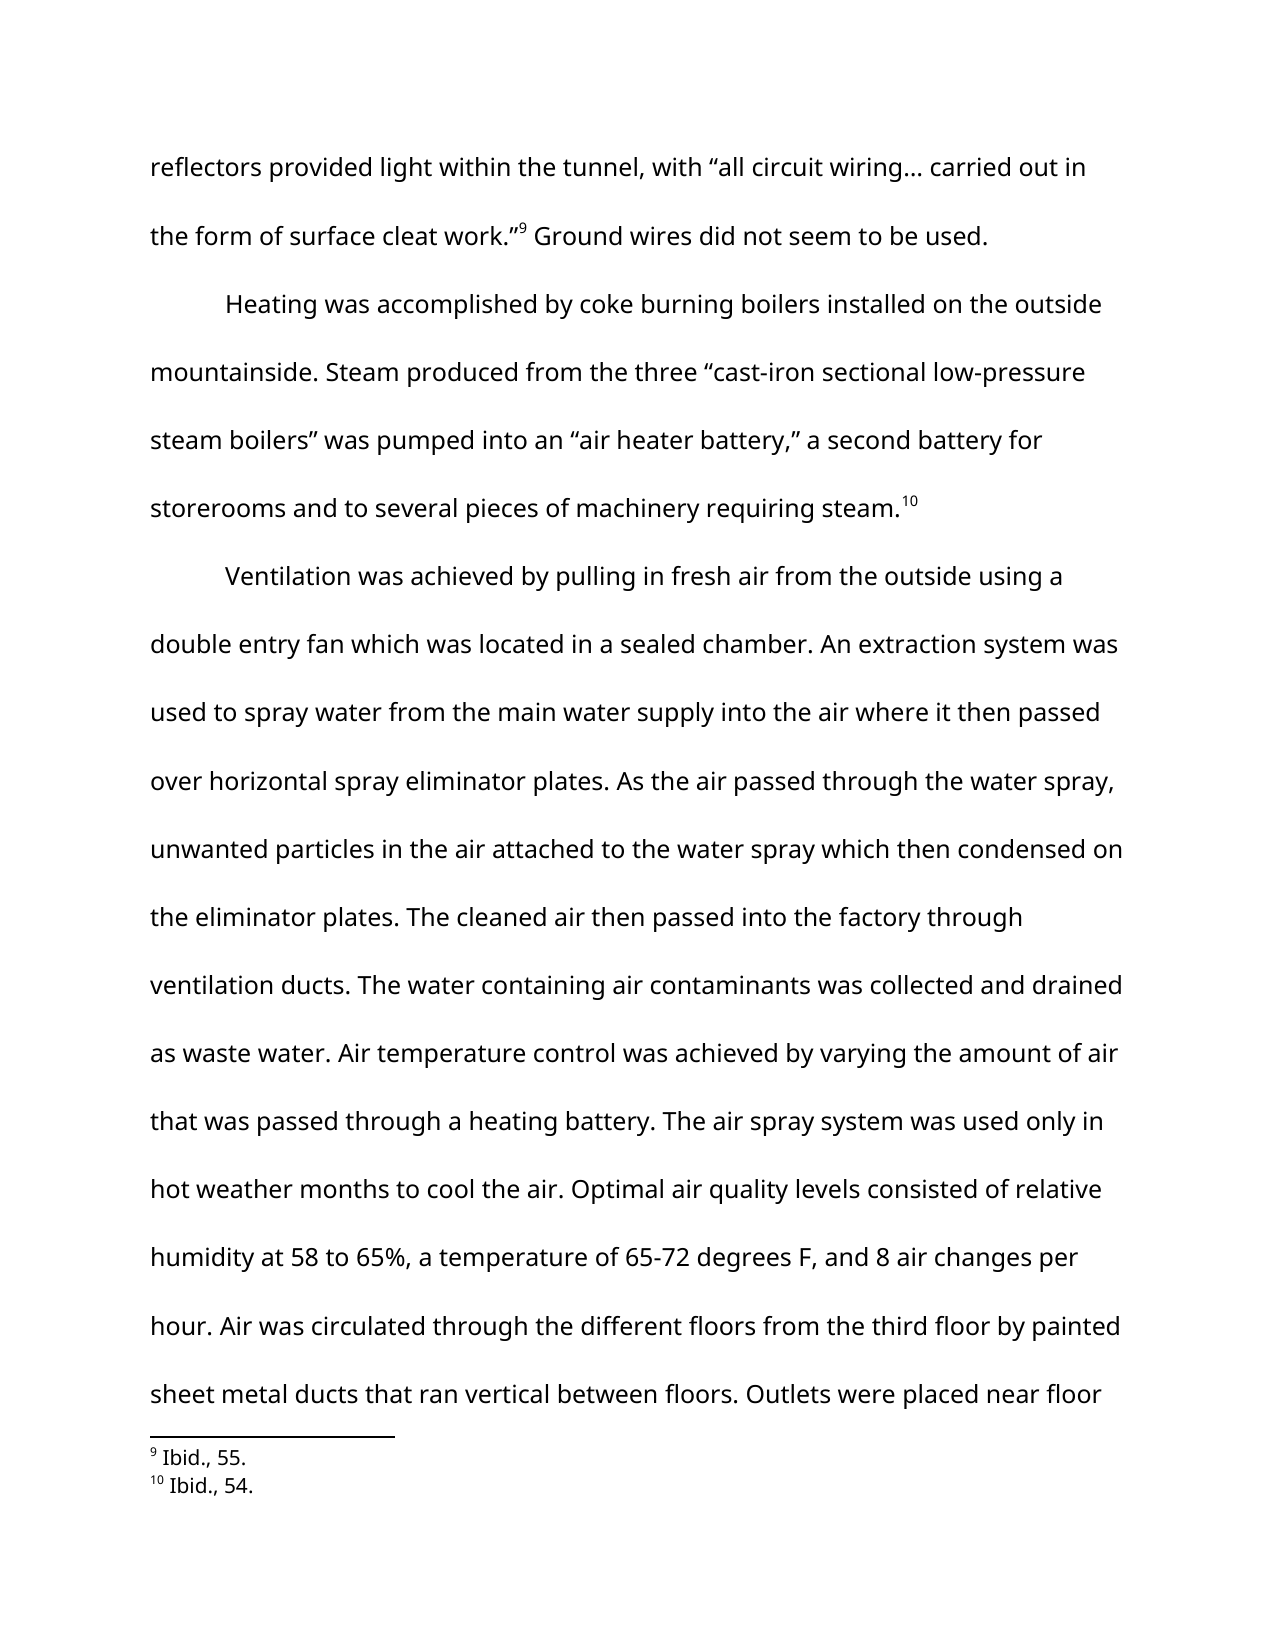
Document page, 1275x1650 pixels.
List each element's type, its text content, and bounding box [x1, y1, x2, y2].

text Ibid., 55. [150, 1443, 1125, 1472]
text Heating was accomplished by coke burning boilers installed on the outside mountainside. Steam produced from the three “cast-iron sectional low-pressure steam boilers” was pumped into an “air heater battery,” a second battery for storerooms and to several pieces of machinery requiring steam. [150, 286, 1125, 525]
text Ventilation was achieved by pulling in fresh air from the outside using a double entry fan which was located in a sealed chamber. An extraction system was used to spray water from the main water supply into the air where it then passed over horizontal spray eliminator plates. As the air passed through the water spray, unwanted particles in the air attached to the water spray which then condensed on the eliminator plates. The cleaned air then passed into the factory through ventilation ducts. The water containing air contaminants was collected and drained as waste water. Air temperature control was achieved by varying the amount of air that was passed through a heating battery. The air spray system was used only in hot weather months to cool the air. Optimal air quality levels consisted of relative humidity at 58 to 65%, a temperature of 65-72 degrees F, and 8 air changes per hour. Air was circulated through the different floors from the third floor by painted sheet metal ducts that ran vertical between floors. Outlets were placed near floor [150, 559, 1125, 1410]
text Ibid., 54. [150, 1472, 1125, 1500]
text reflectors provided light within the tunnel, with “all circuit wiring… carried out in the form of surface cleat work.” Ground wires did not seem to be used. [150, 150, 1125, 252]
